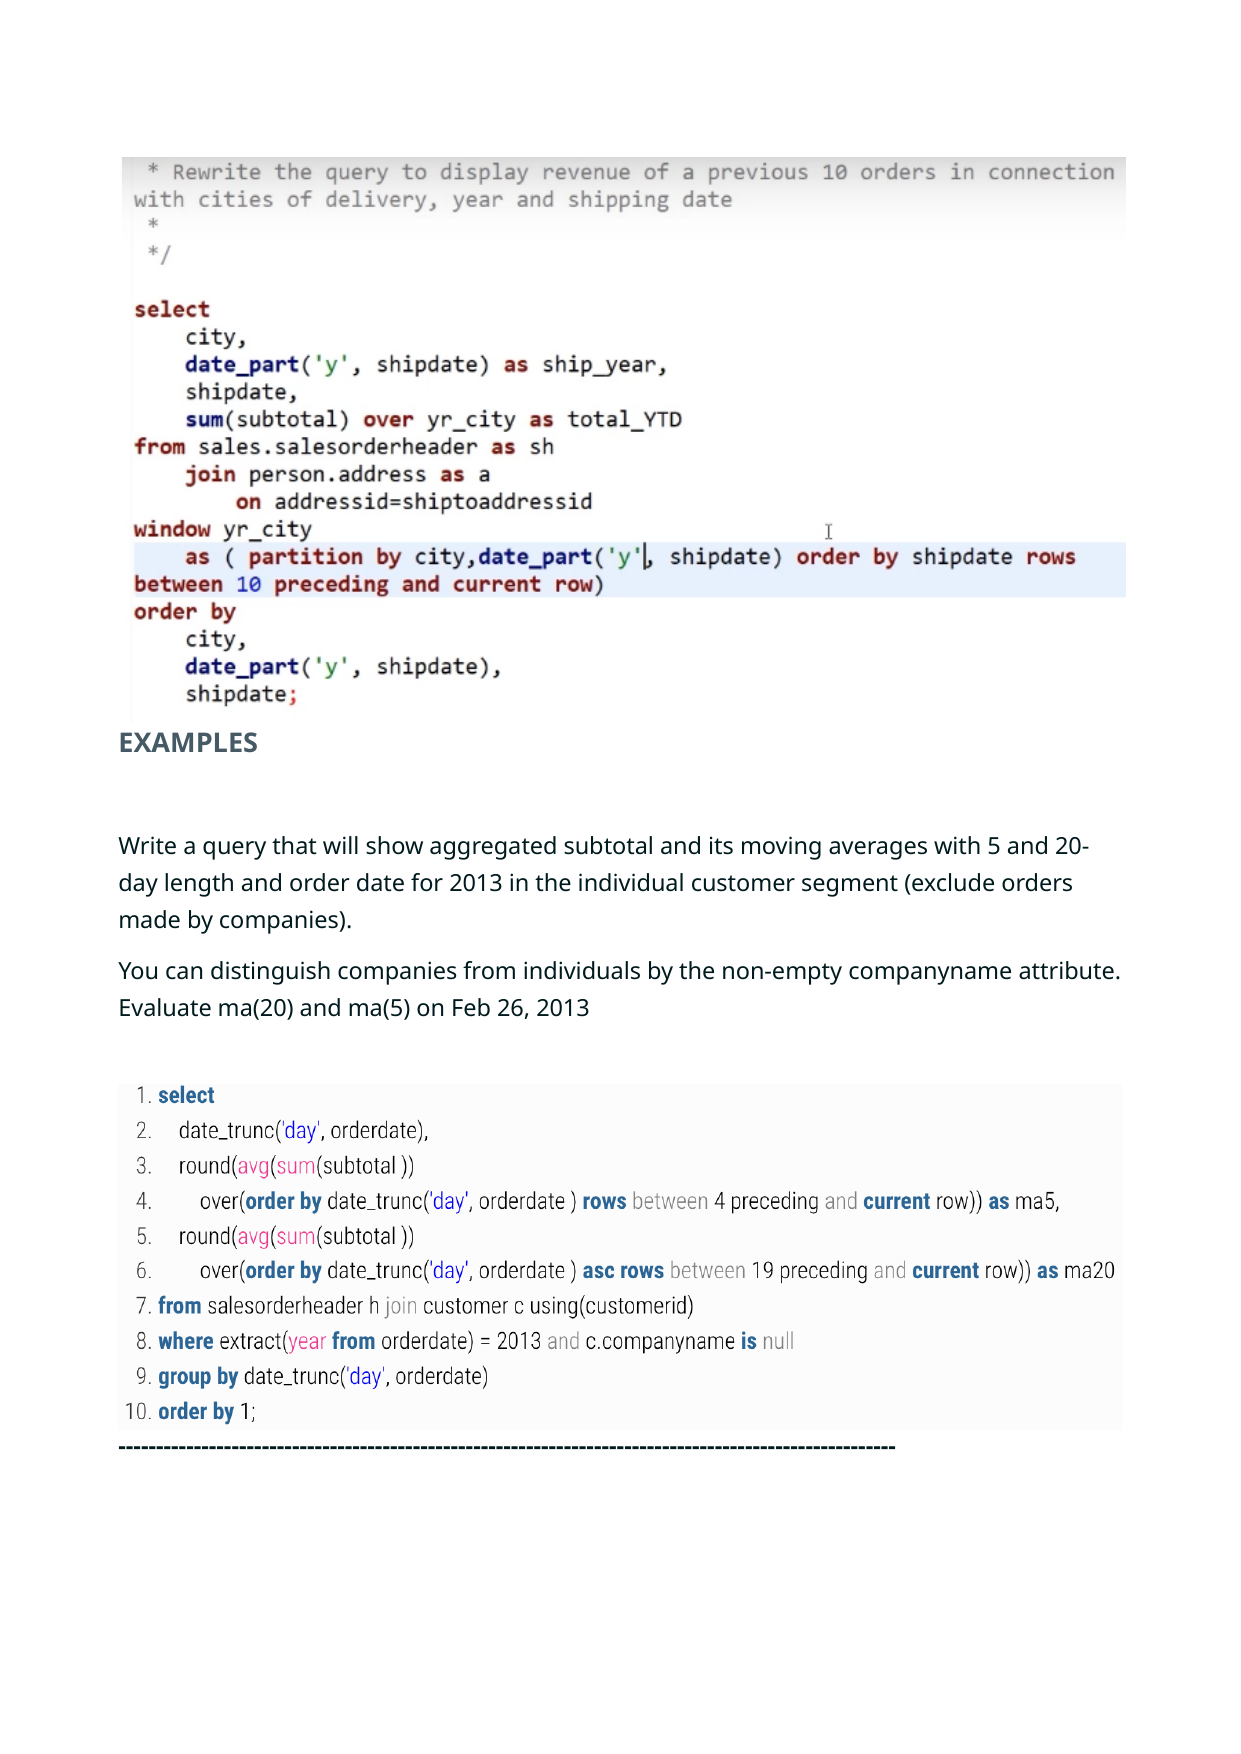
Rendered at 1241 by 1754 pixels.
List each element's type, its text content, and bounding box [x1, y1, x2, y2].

subtitle EXAMPLES [118, 171, 1122, 760]
text Write a query that will show aggregated subtotal and its moving averages with 5 and 20-day length and order date for 2013 in the individual customer segment (exclude orders made by companies). [118, 829, 1122, 935]
text You can distinguish companies from individuals by the non-empty companyname attribute. [118, 954, 1122, 986]
text Evaluate ma(20) and ma(5) on Feb 26, 2013 [118, 991, 1122, 1023]
picture [118, 1084, 1123, 1430]
picture [121, 157, 1126, 723]
text ------------------------------------------------------------------------------------------------------- [118, 1430, 1122, 1461]
